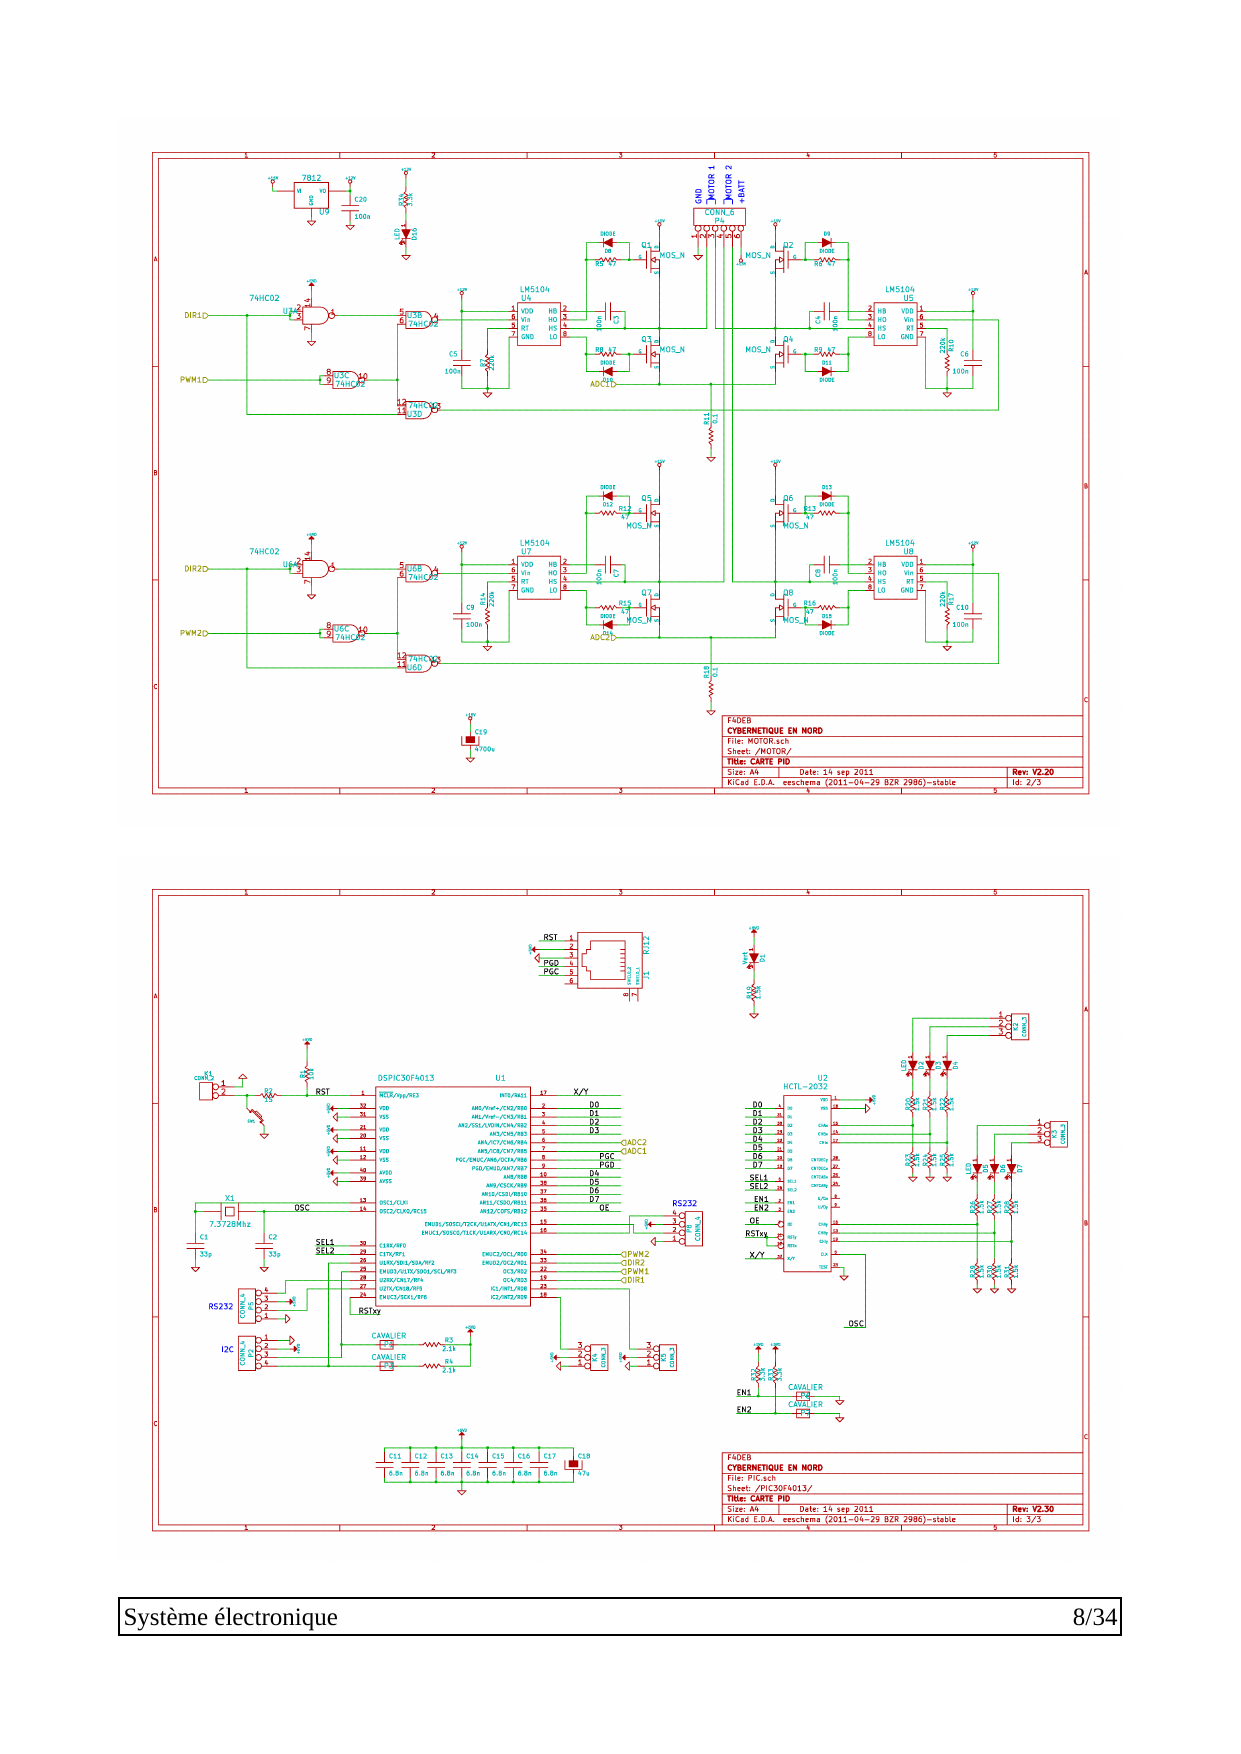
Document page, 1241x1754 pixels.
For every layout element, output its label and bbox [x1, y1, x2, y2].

picture [118, 118, 1123, 828]
picture [118, 855, 1123, 1565]
